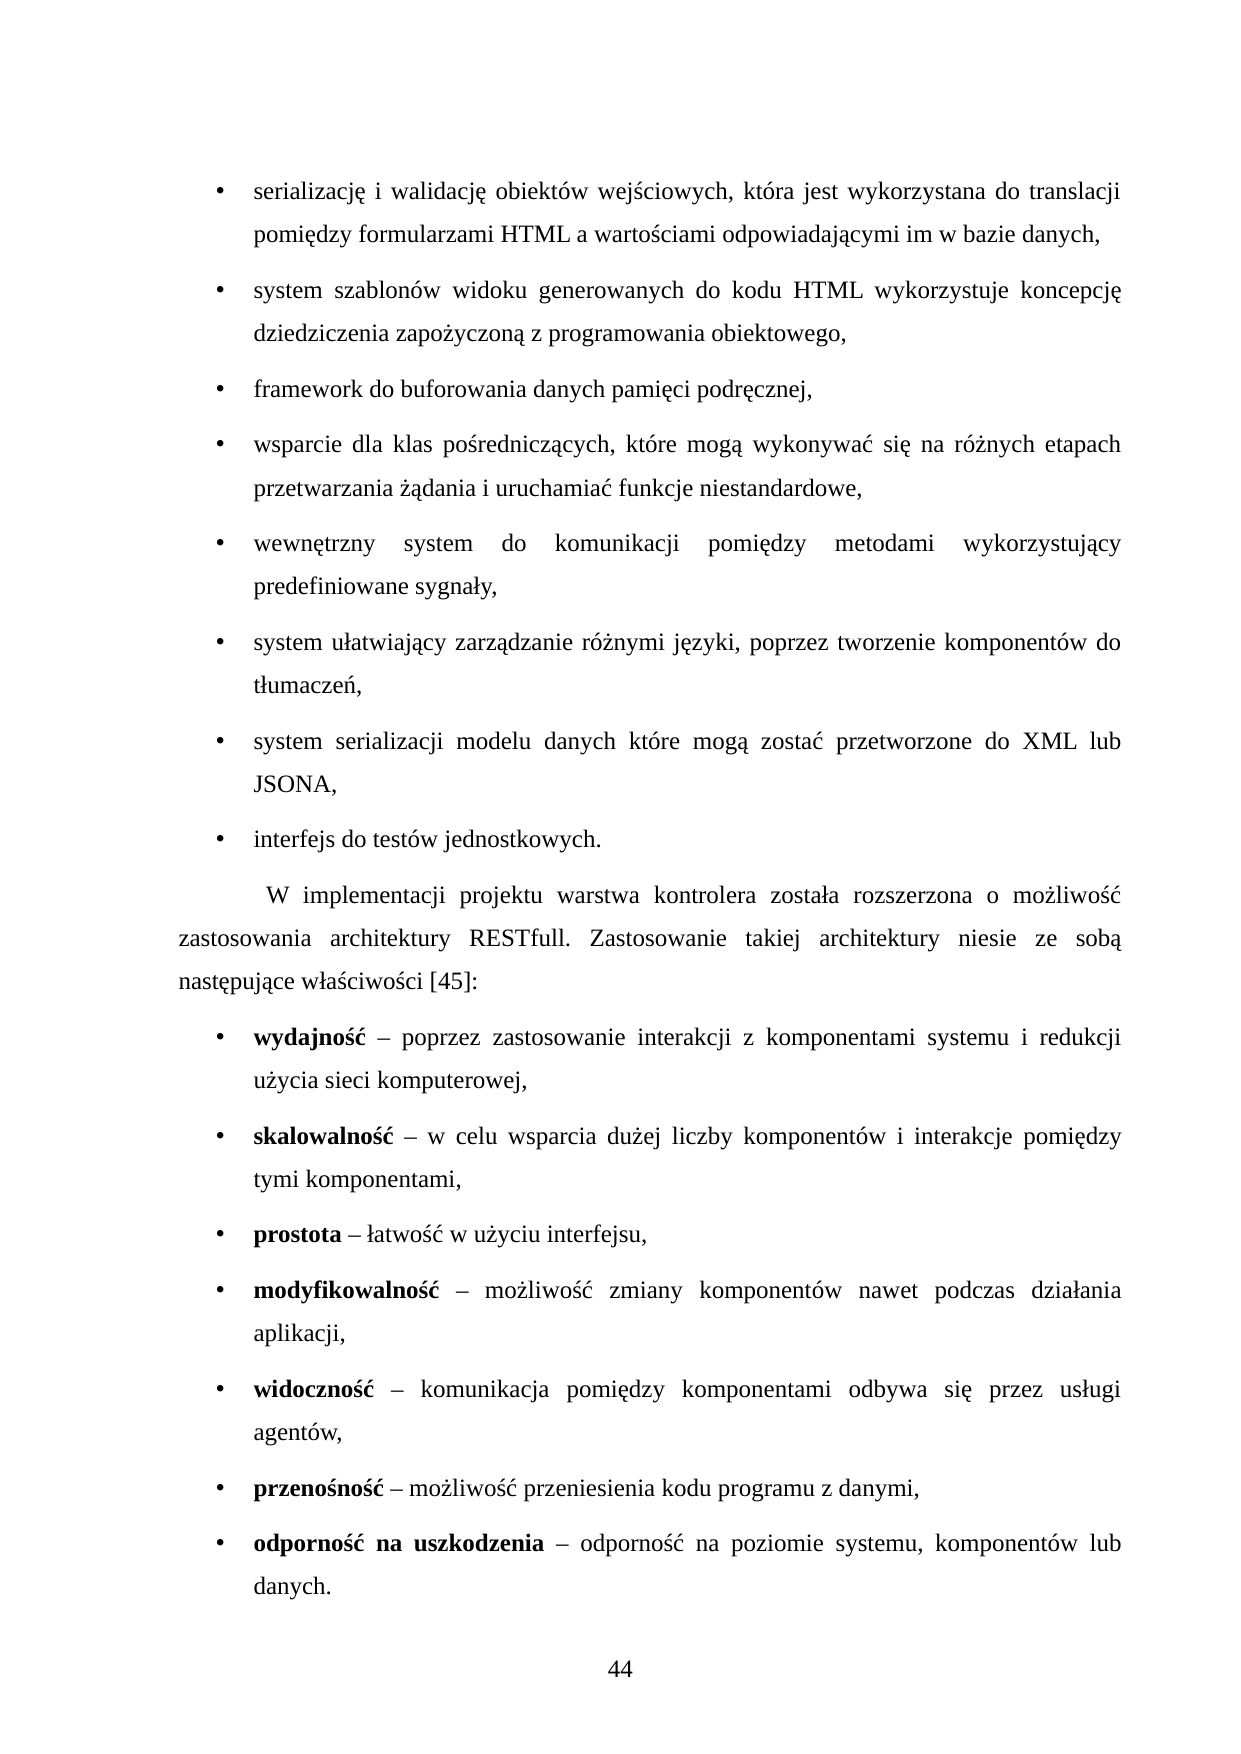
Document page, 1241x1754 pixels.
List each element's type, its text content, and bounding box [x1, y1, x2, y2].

list widoczność – komunikacja pomiędzy komponentami odbywa się przez usługi agentów, [216, 1374, 1122, 1446]
list serializację i walidację obiektów wejściowych, która jest wykorzystana do translacji pomiędzy formularzami HTML a wartościami odpowiadającymi im w bazie danych, [216, 176, 1122, 248]
list prostota – łatwość w użyciu interfejsu, [216, 1219, 1122, 1248]
list odporność na uszkodzenia – odporność na poziomie systemu, komponentów lub danych. [216, 1528, 1122, 1600]
text W implementacji projektu warstwa kontrolera została rozszerzona o możliwość zastosowania architektury RESTfull. Zastosowanie takiej architektury niesie ze sobą następujące właściwości [45]: [178, 880, 1122, 995]
list modyfikowalność – możliwość zmiany komponentów nawet podczas działania aplikacji, [216, 1275, 1122, 1347]
list system serializacji modelu danych które mogą zostać przetworzone do XML lub JSONA, [216, 726, 1122, 798]
list wsparcie dla klas pośredniczących, które mogą wykonywać się na różnych etapach przetwarzania żądania i uruchamiać funkcje niestandardowe, [216, 429, 1122, 501]
list skalowalność – w celu wsparcia dużej liczby komponentów i interakcje pomiędzy tymi komponentami, [216, 1121, 1122, 1193]
list system szablonów widoku generowanych do kodu HTML wykorzystuje koncepcję dziedziczenia zapożyczoną z programowania obiektowego, [216, 275, 1122, 347]
list interfejs do testów jednostkowych. [216, 824, 1122, 853]
list system ułatwiający zarządzanie różnymi języki, poprzez tworzenie komponentów do tłumaczeń, [216, 627, 1122, 699]
list przenośność – możliwość przeniesienia kodu programu z danymi, [216, 1473, 1122, 1501]
list framework do buforowania danych pamięci podręcznej, [216, 374, 1122, 403]
list wydajność – poprzez zastosowanie interakcji z komponentami systemu i redukcji użycia sieci komputerowej, [216, 1022, 1122, 1094]
list wewnętrzny system do komunikacji pomiędzy metodami wykorzystujący predefiniowane sygnały, [216, 528, 1122, 600]
